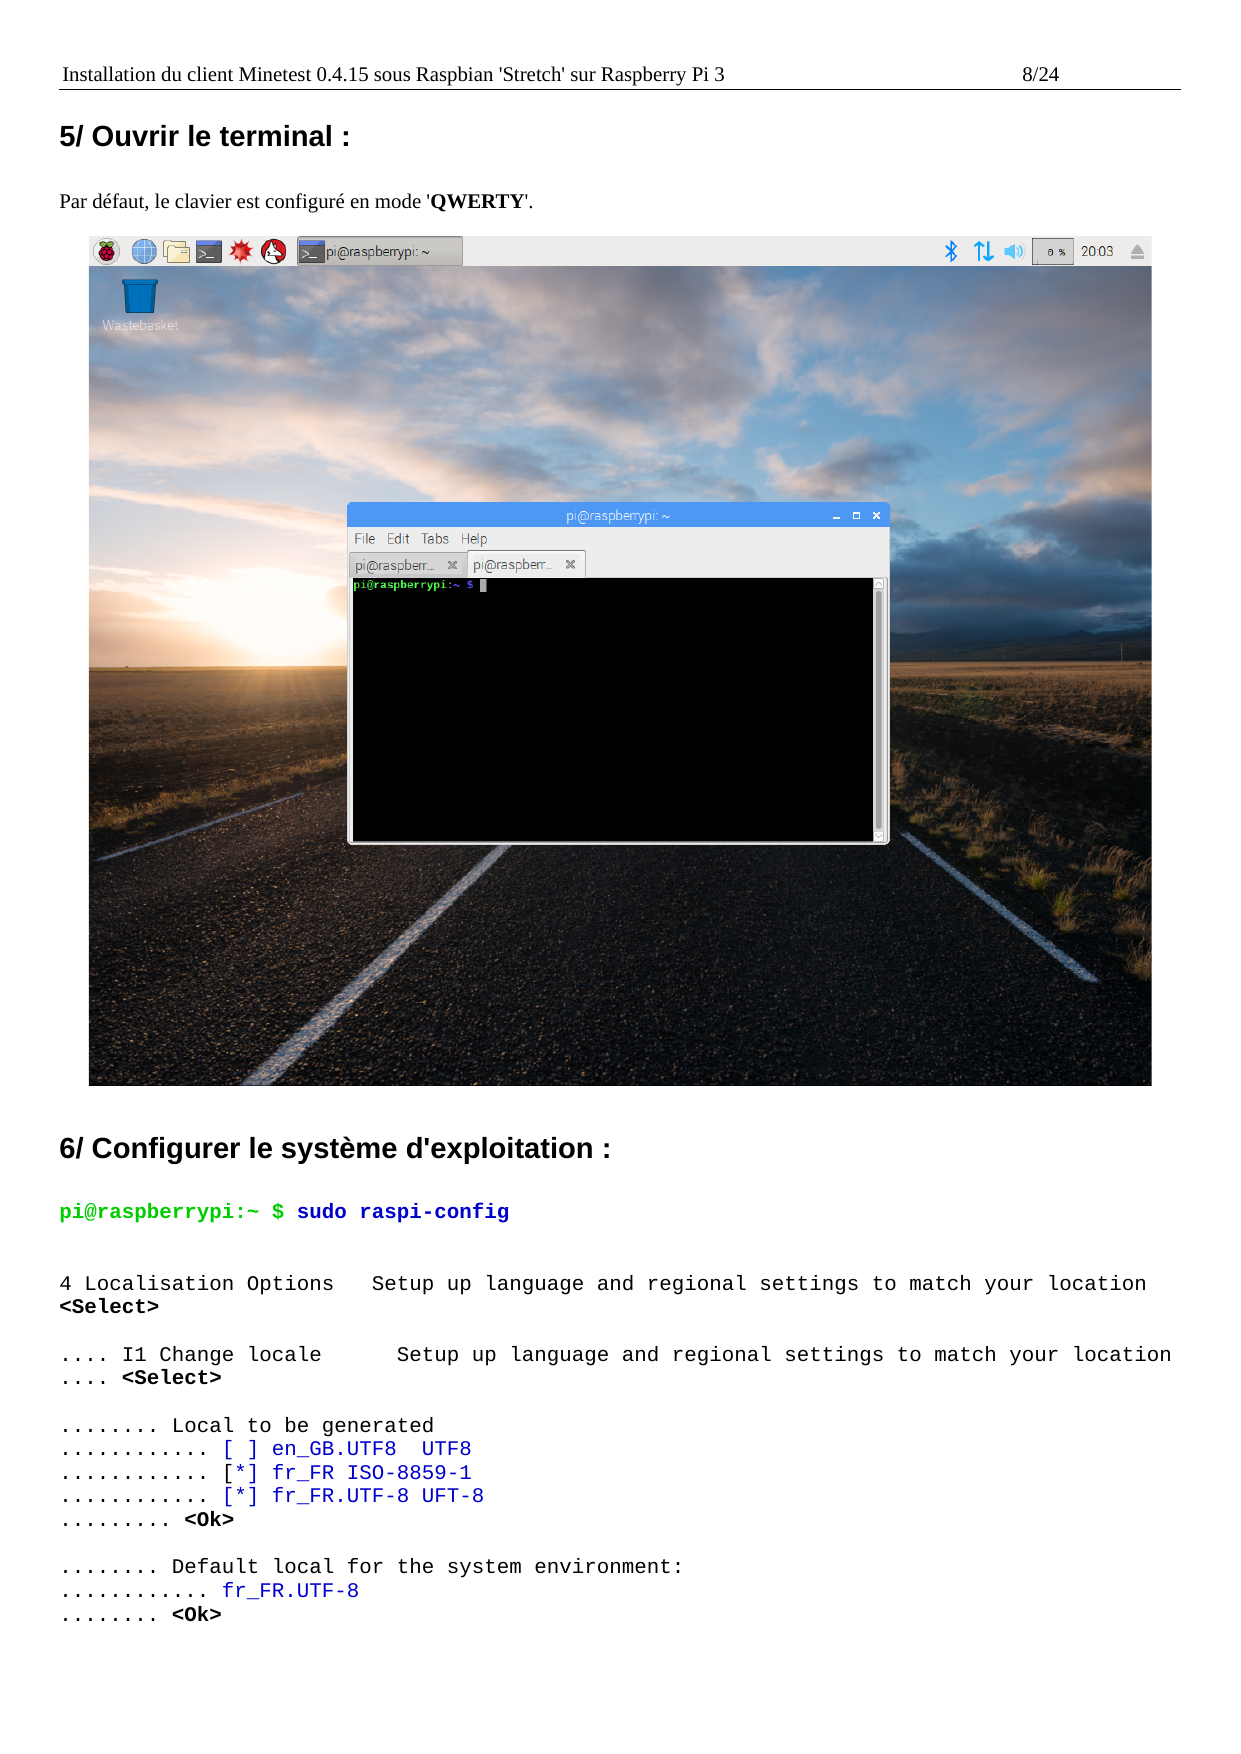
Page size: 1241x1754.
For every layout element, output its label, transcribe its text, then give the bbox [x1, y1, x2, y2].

picture [88, 236, 1152, 1086]
text <Select> [59, 1296, 1181, 1320]
text ............ [ ] en_GB.UTF8 UTF8 [59, 1438, 1181, 1462]
text ............ [*] fr_FR ISO-8859-1 [59, 1462, 1181, 1486]
subtitle 5/ Ouvrir le terminal : [59, 118, 1181, 152]
text ............ [*] fr_FR.UTF-8 UFT-8 [59, 1486, 1181, 1509]
text 4 Localisation Options Setup up language and regional settings to match your location [59, 1273, 1181, 1296]
text pi@raspberrypi:~ $ sudo raspi-config [59, 1201, 1181, 1224]
text ........ <Ok> [59, 1604, 1181, 1627]
text .... <Select> [59, 1367, 1181, 1391]
text ............ fr_FR.UTF-8 [59, 1580, 1181, 1604]
text .... I1 Change locale Setup up language and regional settings to match your location [59, 1344, 1181, 1367]
text ........ Default local for the system environment: [59, 1556, 1181, 1580]
text ........ Local to be generated [59, 1414, 1181, 1438]
subtitle 6/ Configurer le système d'exploitation : [59, 1131, 1181, 1164]
text ......... <Ok> [59, 1509, 1181, 1533]
text Par défaut, le clavier est configuré en mode 'QWERTY'. [59, 189, 1181, 213]
